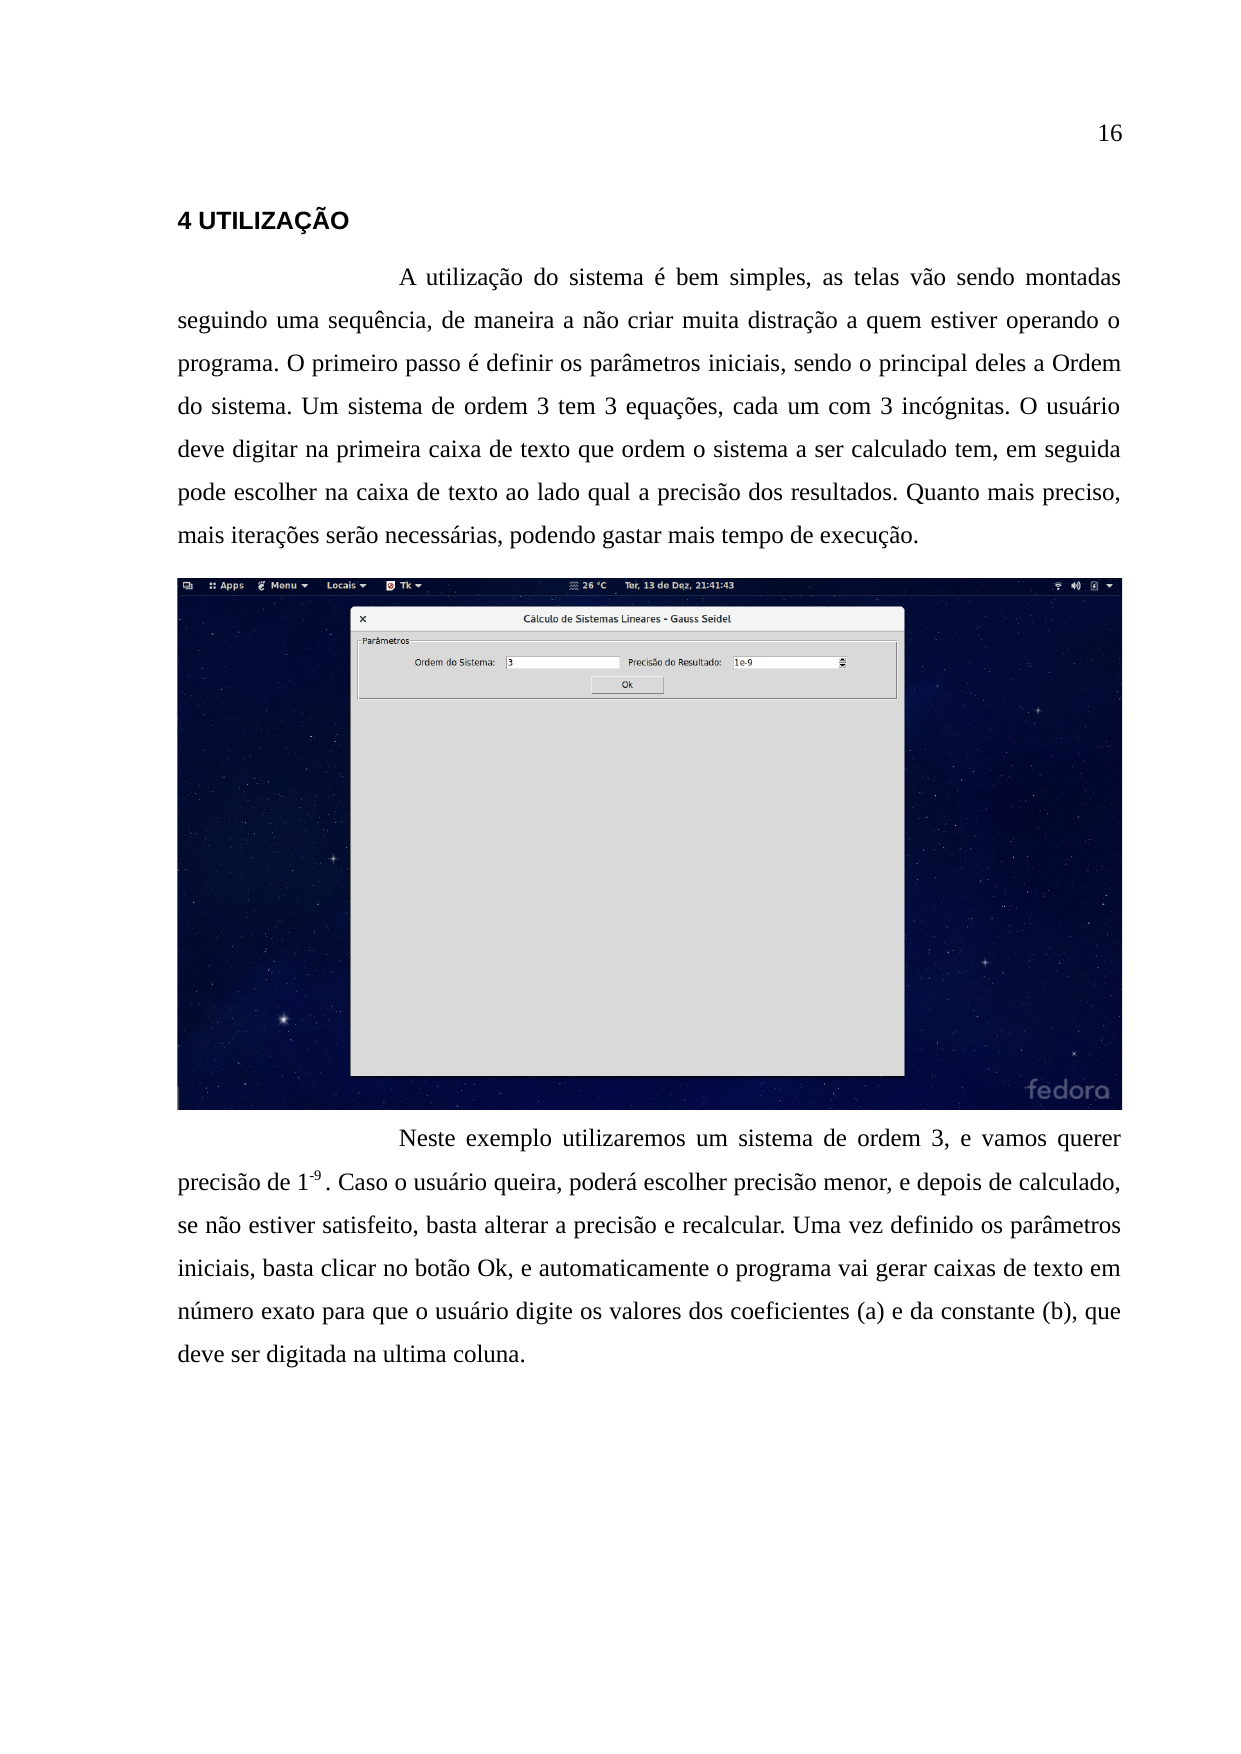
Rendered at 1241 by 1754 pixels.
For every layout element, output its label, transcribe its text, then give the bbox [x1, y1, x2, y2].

text A utilização do sistema é bem simples, as telas vão sendo montadas seguindo uma sequência, de maneira a não criar muita distração a quem estiver operando o programa. O primeiro passo é definir os parâmetros iniciais, sendo o principal deles a Ordem do sistema. Um sistema de ordem 3 tem 3 equações, cada um com 3 incógnitas. O usuário deve digitar na primeira caixa de texto que ordem o sistema a ser calculado tem, em seguida pode escolher na caixa de texto ao lado qual a precisão dos resultados. Quanto mais preciso, mais iterações serão necessárias, podendo gastar mais tempo de execução. [177, 262, 1122, 549]
picture [177, 578, 1123, 1110]
text Neste exemplo utilizaremos um sistema de ordem 3, e vamos querer precisão de 1-9 . Caso o usuário queira, poderá escolher precisão menor, e depois de calculado, se não estiver satisfeito, basta alterar a precisão e recalcular. Uma vez definido os parâmetros iniciais, basta clicar no botão Ok, e automaticamente o programa vai gerar caixas de texto em número exato para que o usuário digite os valores dos coeficientes (a) e da constante (b), que deve ser digitada na ultima coluna. [177, 1110, 1122, 1368]
subtitle 4 UTILIZAÇÃO [177, 206, 1122, 235]
